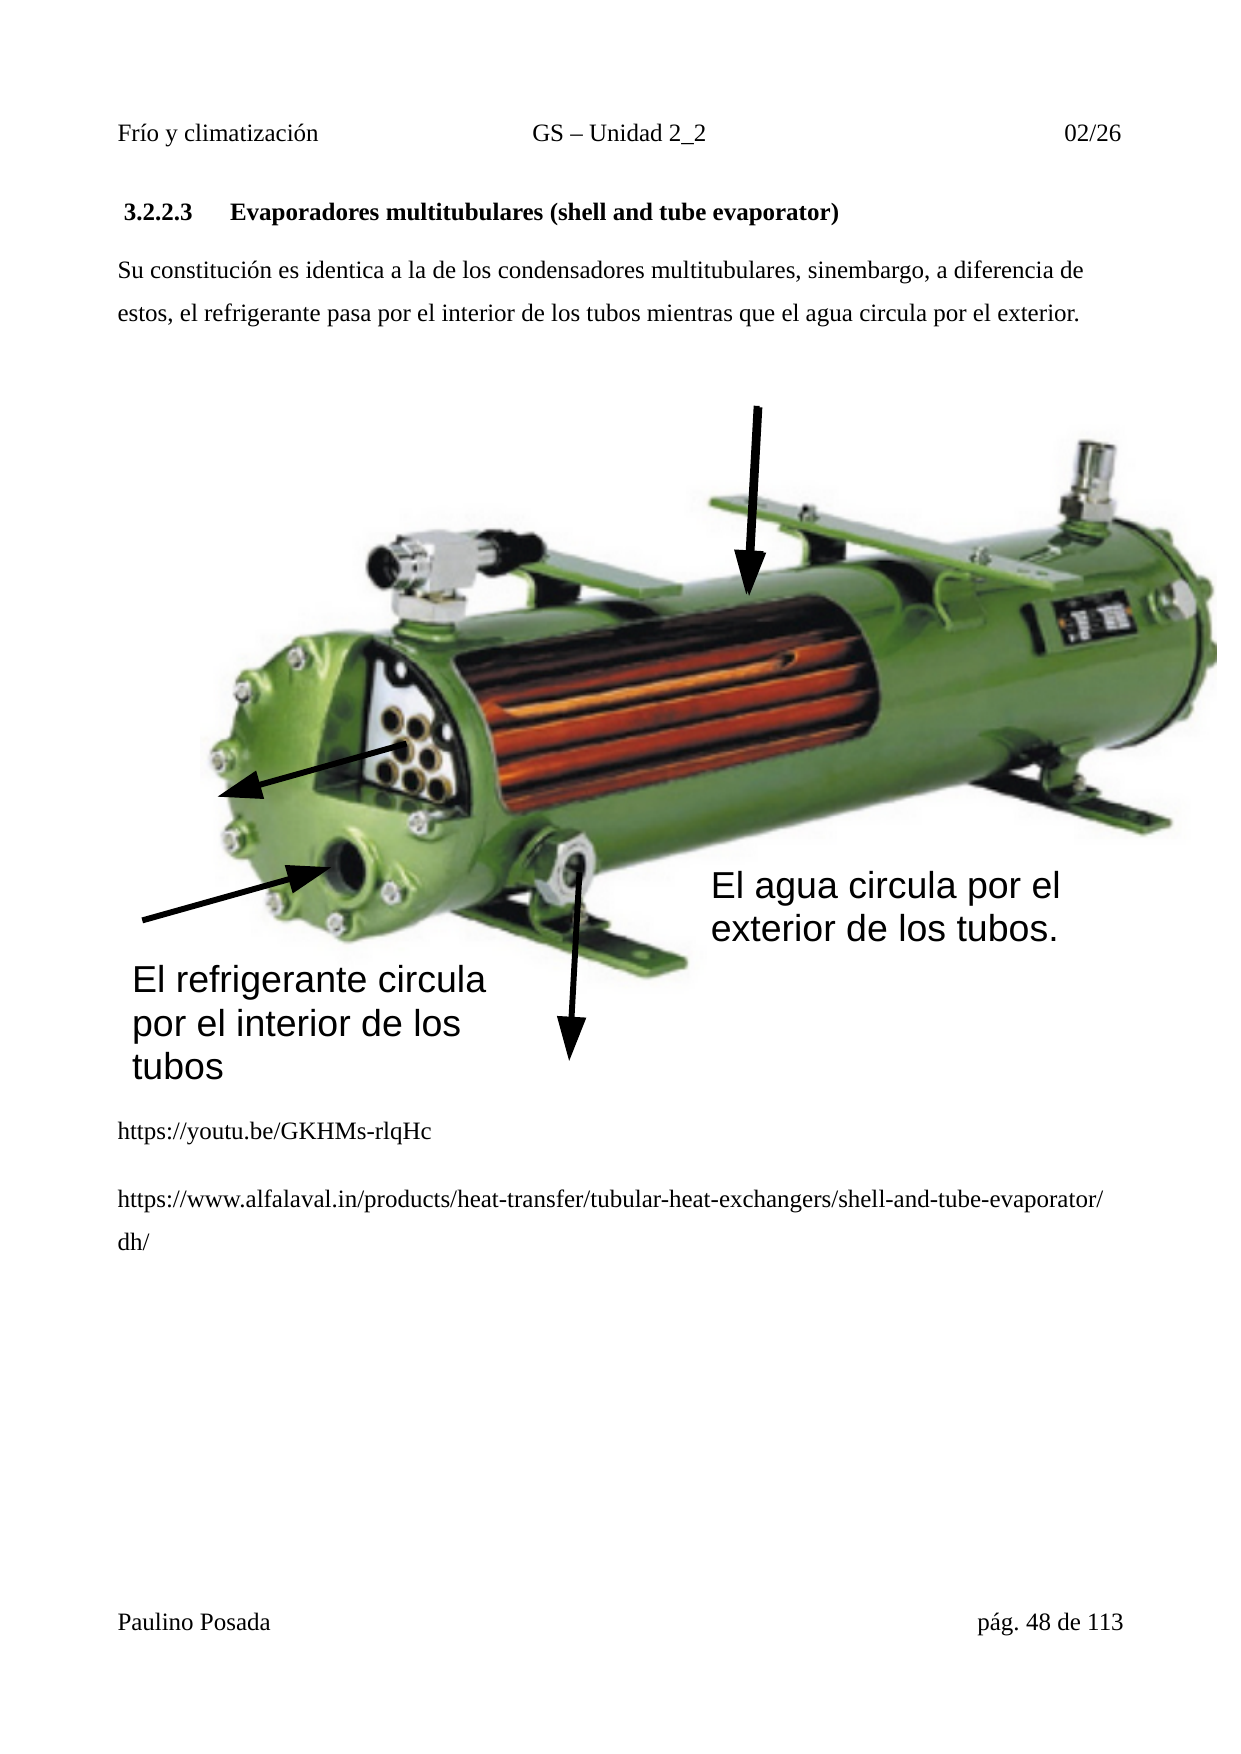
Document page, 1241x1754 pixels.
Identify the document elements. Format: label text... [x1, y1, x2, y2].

text https://youtu.be/GKHMs-rlqHc [117, 1116, 1123, 1144]
picture [200, 409, 1217, 1001]
subtitle Evaporadores multitubulares (shell and tube evaporator) [117, 197, 1123, 226]
text https://www.alfalaval.in/products/heat-transfer/tubular-heat-exchangers/shell-and-tube-evaporator/dh/ [117, 1184, 1123, 1256]
text Su constitución es identica a la de los condensadores multitubulares, sinembargo, a diferencia de estos, el refrigerante pasa por el interior de los tubos mientras que el agua circula por el exterior. [117, 255, 1123, 327]
